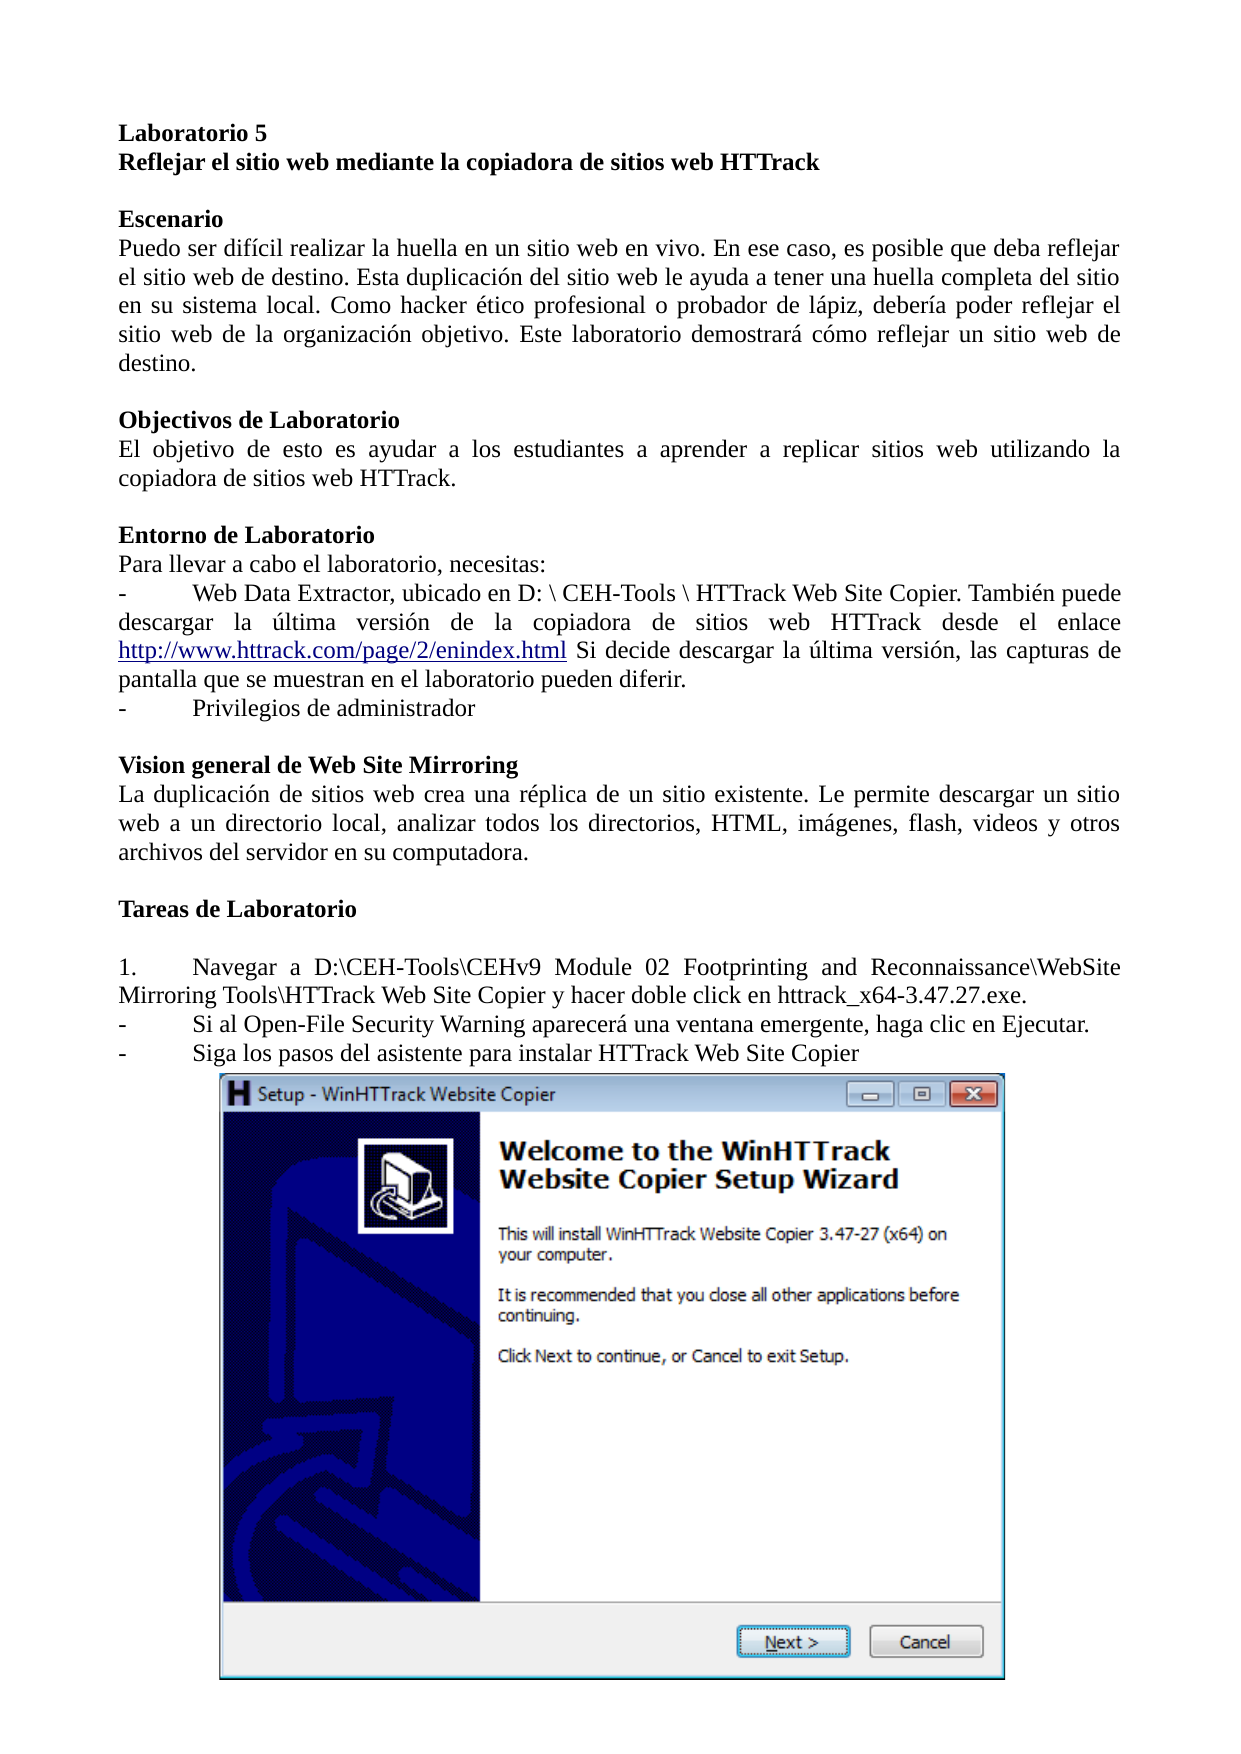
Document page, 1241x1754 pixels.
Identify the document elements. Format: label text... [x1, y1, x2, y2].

text - Siga los pasos del asistente para instalar HTTrack Web Site Copier [118, 1038, 1122, 1067]
text - Si al Open-File Security Warning aparecerá una ventana emergente, haga clic en Ejecutar. [118, 1009, 1122, 1038]
text Laboratorio 5 [118, 118, 1122, 147]
text Tareas de Laboratorio [118, 894, 1122, 923]
text La duplicación de sitios web crea una réplica de un sitio existente. Le permite descargar un sitio web a un directorio local, analizar todos los directorios, HTML, imágenes, flash, videos y otros archivos del servidor en su computadora. [118, 779, 1122, 866]
text El objetivo de esto es ayudar a los estudiantes a aprender a replicar sitios web utilizando la copiadora de sitios web HTTrack. [118, 434, 1122, 492]
text 1. Navegar a D:\CEH-Tools\CEHv9 Module 02 Footprinting and Reconnaissance\WebSite Mirroring Tools\HTTrack Web Site Copier y hacer doble click en httrack_x64-3.47.27.exe. [118, 952, 1122, 1009]
text Para llevar a cabo el laboratorio, necesitas: [118, 549, 1122, 578]
text - Privilegios de administrador [118, 693, 1122, 722]
picture [219, 1073, 1006, 1680]
text Objectivos de Laboratorio [118, 406, 1122, 434]
text Vision general de Web Site Mirroring [118, 751, 1122, 779]
text Reflejar el sitio web mediante la copiadora de sitios web HTTrack [118, 147, 1122, 176]
text Entorno de Laboratorio [118, 521, 1122, 549]
text Puedo ser difícil realizar la huella en un sitio web en vivo. En ese caso, es posible que deba reflejar el sitio web de destino. Esta duplicación del sitio web le ayuda a tener una huella completa del sitio en su sistema local. Como hacker ético profesional o probador de lápiz, debería poder reflejar el sitio web de la organización objetivo. Este laboratorio demostrará cómo reflejar un sitio web de destino. [118, 233, 1122, 377]
text - Web Data Extractor, ubicado en D: \ CEH-Tools \ HTTrack Web Site Copier. También puede descargar la última versión de la copiadora de sitios web HTTrack desde el enlace http://www.httrack.com/page/2/enindex.html Si decide descargar la última versión, las capturas de pantalla que se muestran en el laboratorio pueden diferir. [118, 578, 1122, 693]
text Escenario [118, 204, 1122, 233]
